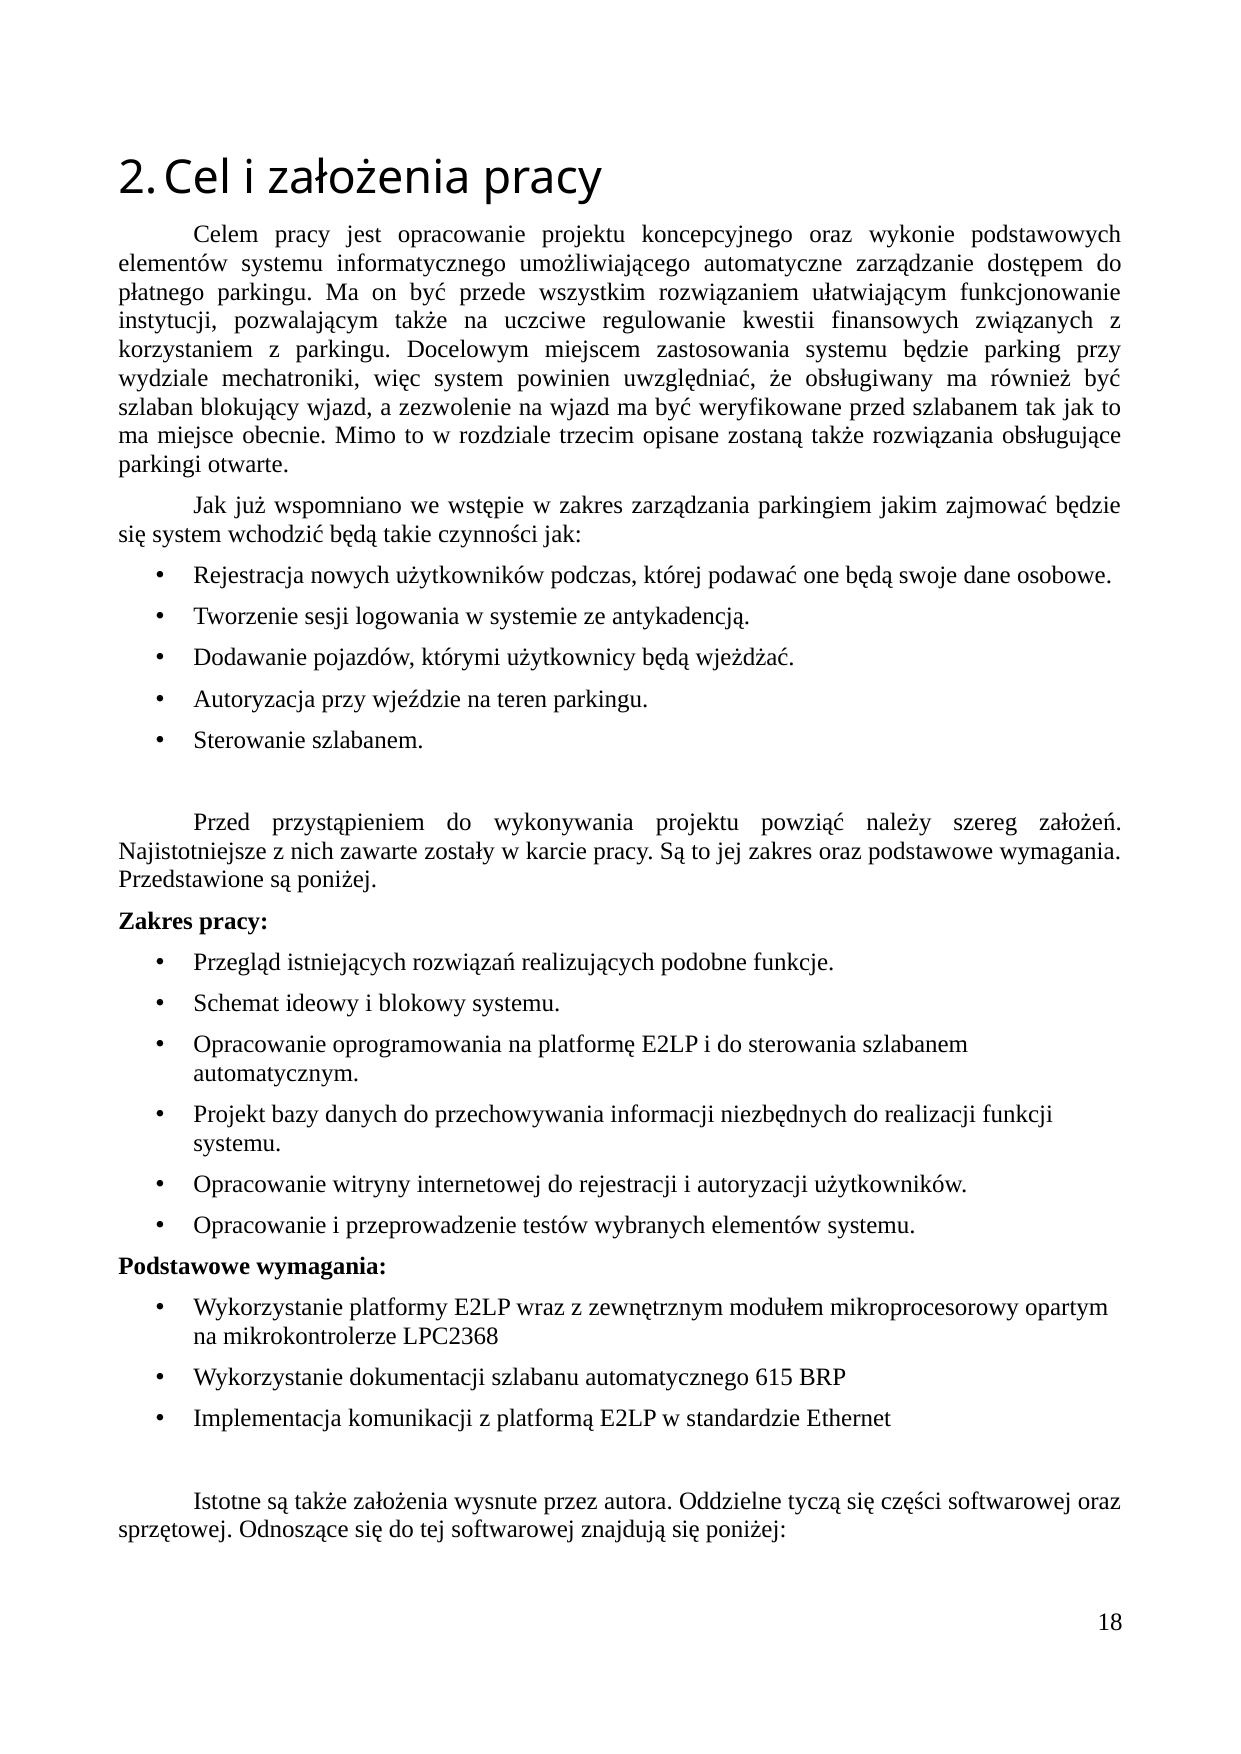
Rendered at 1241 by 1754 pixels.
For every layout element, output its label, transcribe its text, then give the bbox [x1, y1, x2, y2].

list Sterowanie szlabanem. [156, 725, 1122, 753]
list Rejestracja nowych użytkowników podczas, której podawać one będą swoje dane osobowe. [156, 560, 1122, 589]
text Zakres pracy: [118, 906, 1122, 934]
list Opracowanie oprogramowania na platformę E2LP i do sterowania szlabanem automatycznym. [156, 1029, 1122, 1087]
list Tworzenie sesji logowania w systemie ze antykadencją. [156, 601, 1122, 630]
list Opracowanie i przeprowadzenie testów wybranych elementów systemu. [156, 1210, 1122, 1239]
text Celem pracy jest opracowanie projektu koncepcyjnego oraz wykonie podstawowych elementów systemu informatycznego umożliwiającego automatyczne zarządzanie dostępem do płatnego parkingu. Ma on być przede wszystkim rozwiązaniem ułatwiającym funkcjonowanie instytucji, pozwalającym także na uczciwe regulowanie kwestii finansowych związanych z korzystaniem z parkingu. Docelowym miejscem zastosowania systemu będzie parking przy wydziale mechatroniki, więc system powinien uwzględniać, że obsługiwany ma również być szlaban blokujący wjazd, a zezwolenie na wjazd ma być weryfikowane przed szlabanem tak jak to ma miejsce obecnie. Mimo to w rozdziale trzecim opisane zostaną także rozwiązania obsługujące parkingi otwarte. [118, 219, 1122, 478]
list Schemat ideowy i blokowy systemu. [156, 988, 1122, 1017]
list Wykorzystanie dokumentacji szlabanu automatycznego 615 BRP [156, 1362, 1122, 1391]
list Wykorzystanie platformy E2LP wraz z zewnętrznym modułem mikroprocesorowy opartym na mikrokontrolerze LPC2368 [156, 1292, 1122, 1350]
list Projekt bazy danych do przechowywania informacji niezbędnych do realizacji funkcji systemu. [156, 1099, 1122, 1157]
text Podstawowe wymagania: [118, 1251, 1122, 1280]
list Dodawanie pojazdów, którymi użytkownicy będą wjeżdżać. [156, 642, 1122, 671]
text Istotne są także założenia wysnute przez autora. Oddzielne tyczą się części softwarowej oraz sprzętowej. Odnoszące się do tej softwarowej znajdują się poniżej: [118, 1486, 1122, 1543]
subtitle Cel i założenia pracy [118, 143, 1122, 207]
list Opracowanie witryny internetowej do rejestracji i autoryzacji użytkowników. [156, 1169, 1122, 1198]
text Przed przystąpieniem do wykonywania projektu powziąć należy szereg założeń. Najistotniejsze z nich zawarte zostały w karcie pracy. Są to jej zakres oraz podstawowe wymagania. Przedstawione są poniżej. [118, 807, 1122, 893]
list Implementacja komunikacji z platformą E2LP w standardzie Ethernet [156, 1403, 1122, 1432]
list Przegląd istniejących rozwiązań realizujących podobne funkcje. [156, 947, 1122, 976]
list Autoryzacja przy wjeździe na teren parkingu. [156, 684, 1122, 712]
text Jak już wspomniano we wstępie w zakres zarządzania parkingiem jakim zajmować będzie się system wchodzić będą takie czynności jak: [118, 490, 1122, 548]
